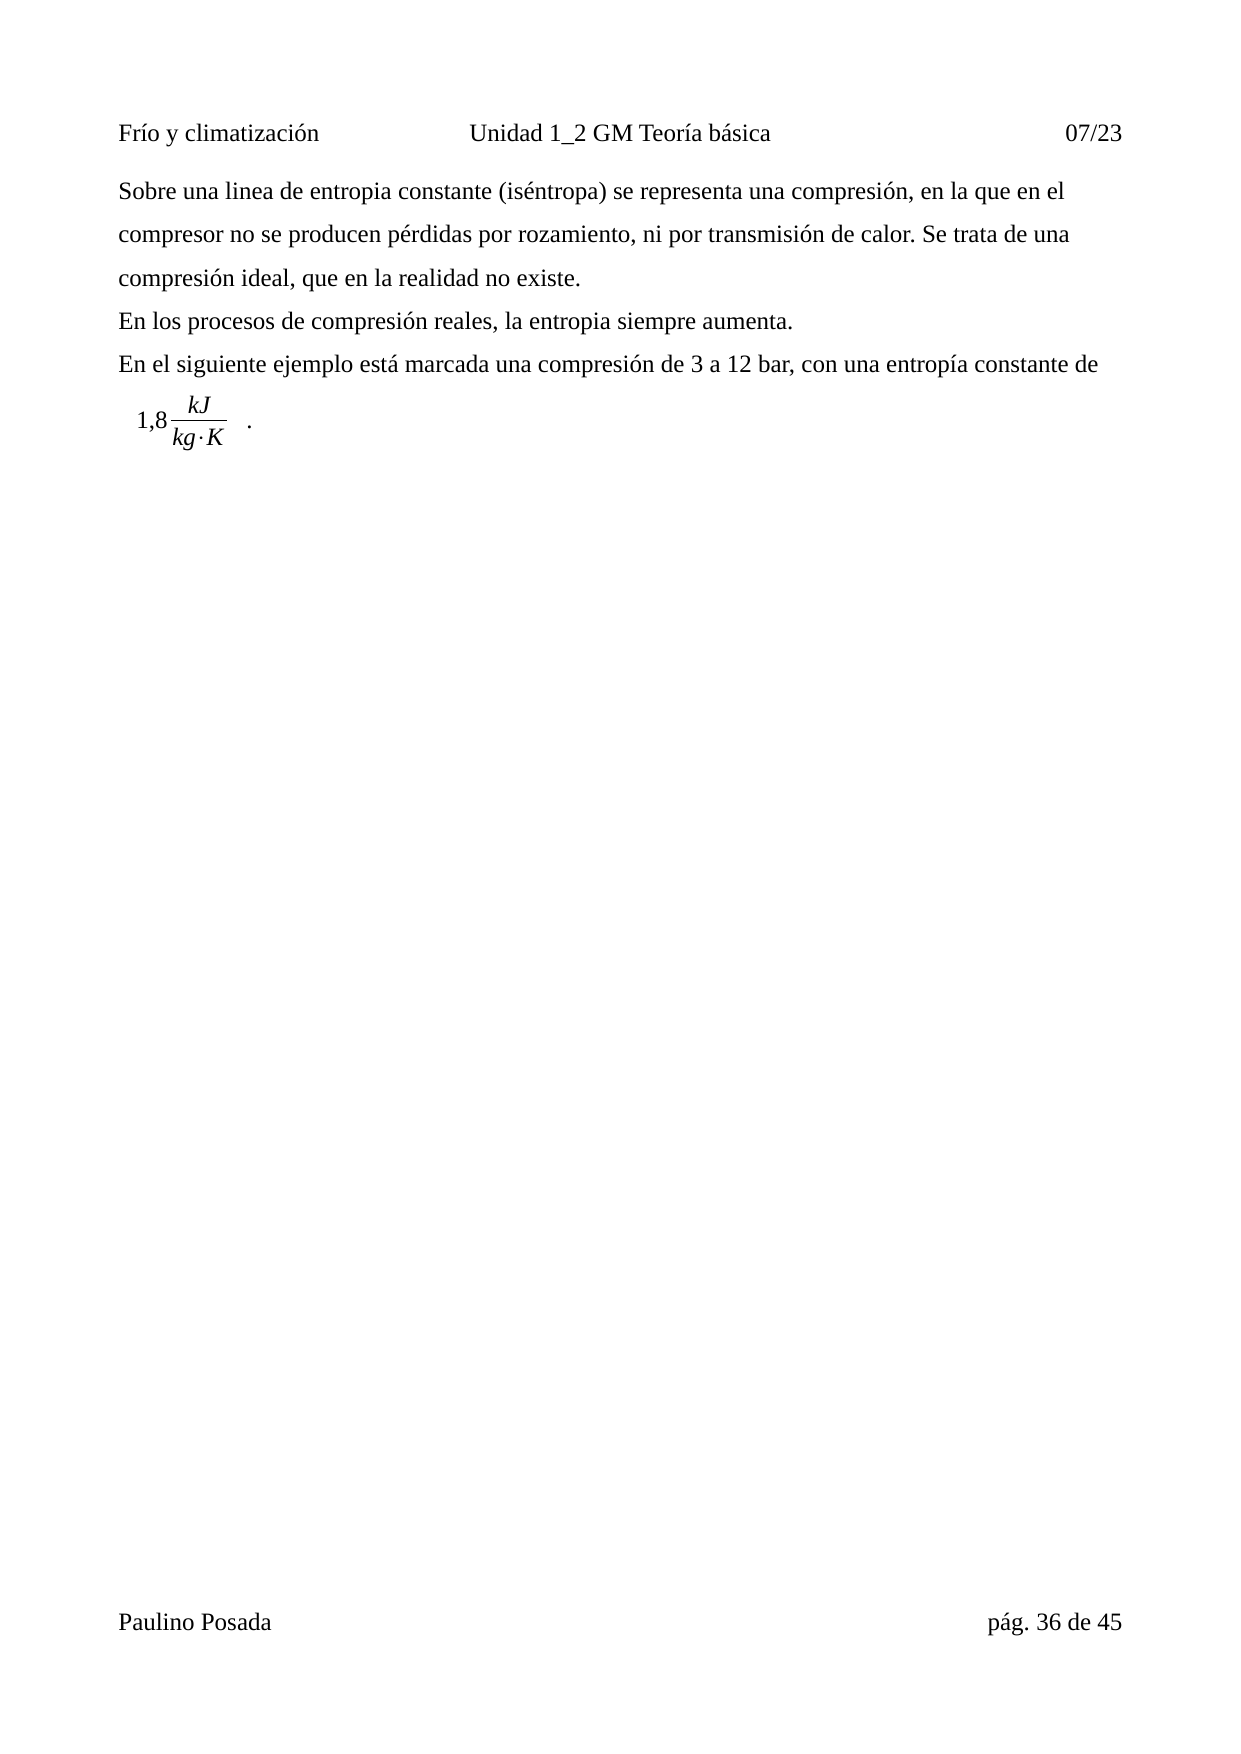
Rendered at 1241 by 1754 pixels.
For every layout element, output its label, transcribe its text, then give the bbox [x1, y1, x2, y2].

text En el siguiente ejemplo está marcada una compresión de 3 a 12 bar, con una entropía constante de . [118, 349, 1122, 451]
text En los procesos de compresión reales, la entropia siempre aumenta. [118, 306, 1122, 334]
text Sobre una linea de entropia constante (iséntropa) se representa una compresión, en la que en el compresor no se producen pérdidas por rozamiento, ni por transmisión de calor. Se trata de una compresión ideal, que en la realidad no existe. [118, 176, 1122, 291]
